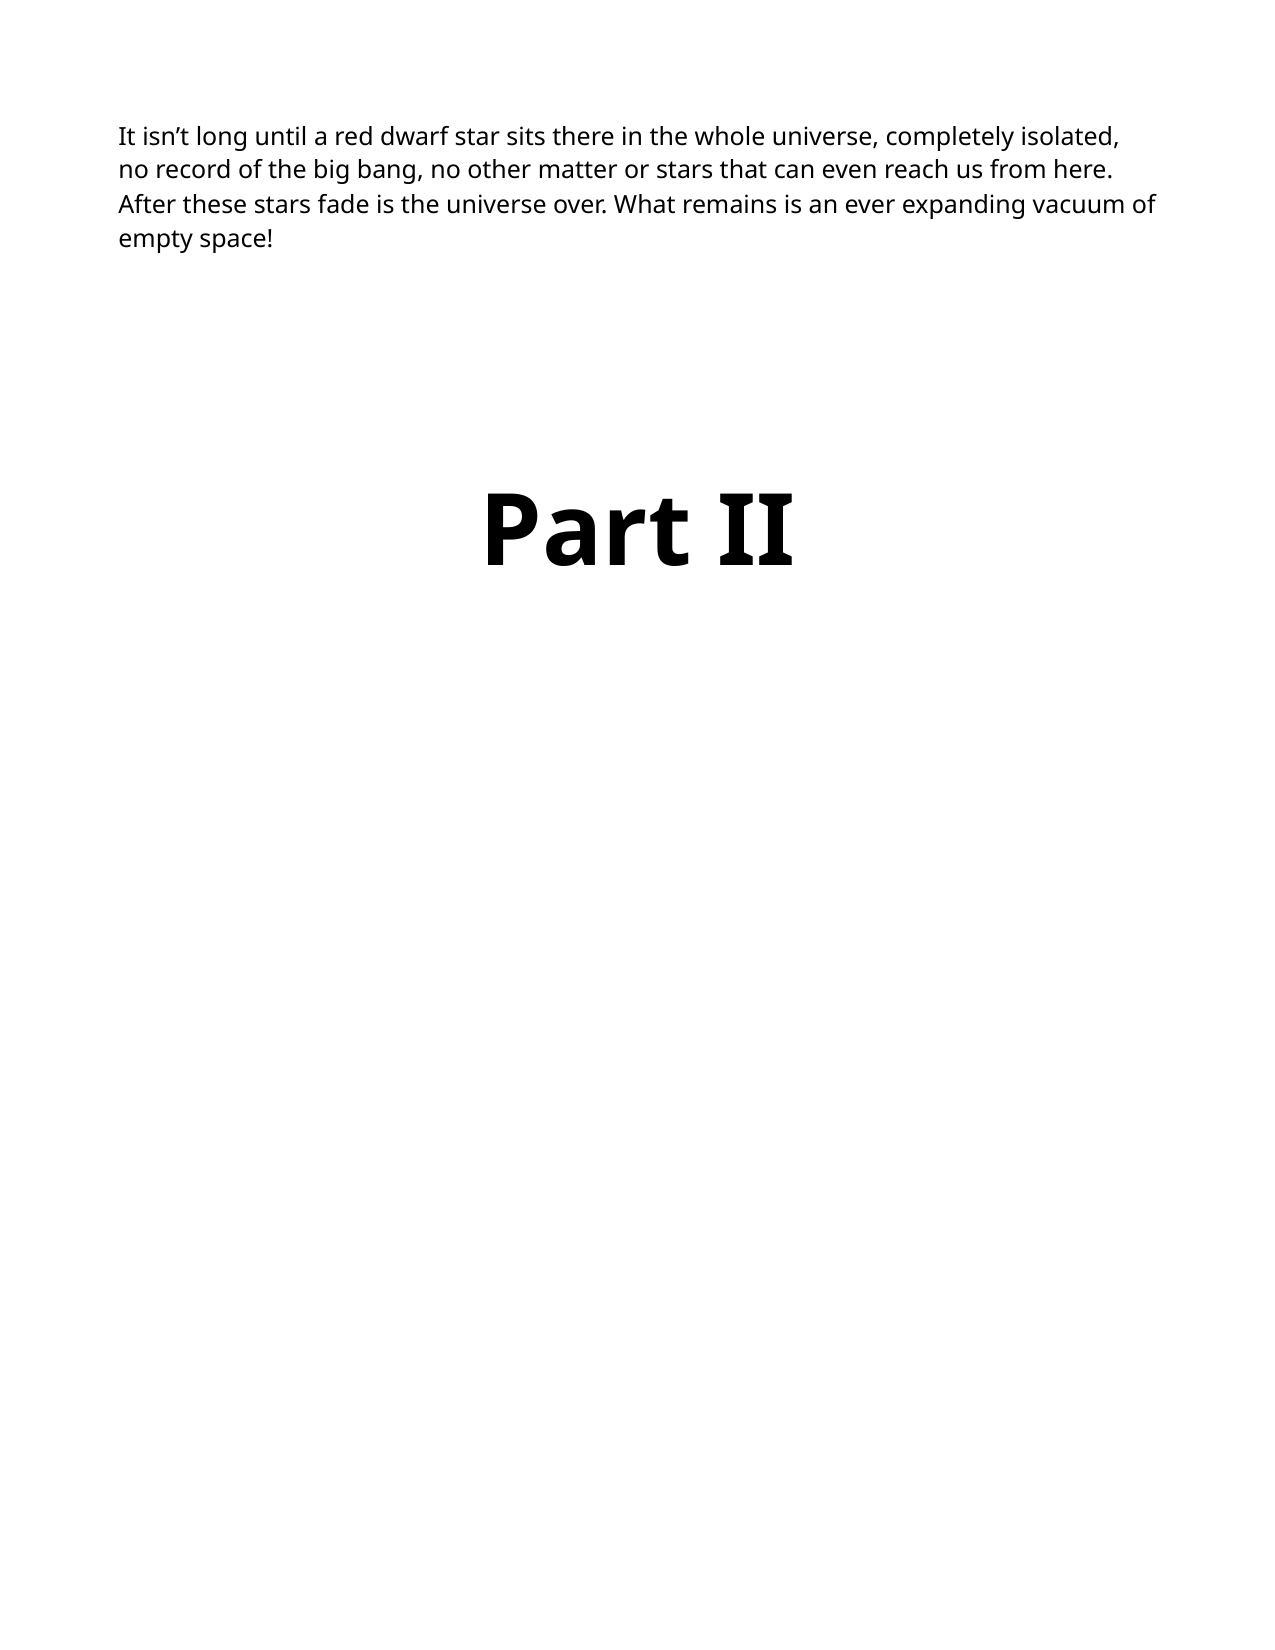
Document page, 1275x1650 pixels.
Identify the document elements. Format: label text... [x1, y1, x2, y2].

text Part II [118, 459, 1157, 595]
text It isn’t long until a red dwarf star sits there in the whole universe, completely isolated, no record of the big bang, no other matter or stars that can even reach us from here. After these stars fade is the universe over. What remains is an ever expanding vacuum of empty space! [118, 118, 1157, 254]
